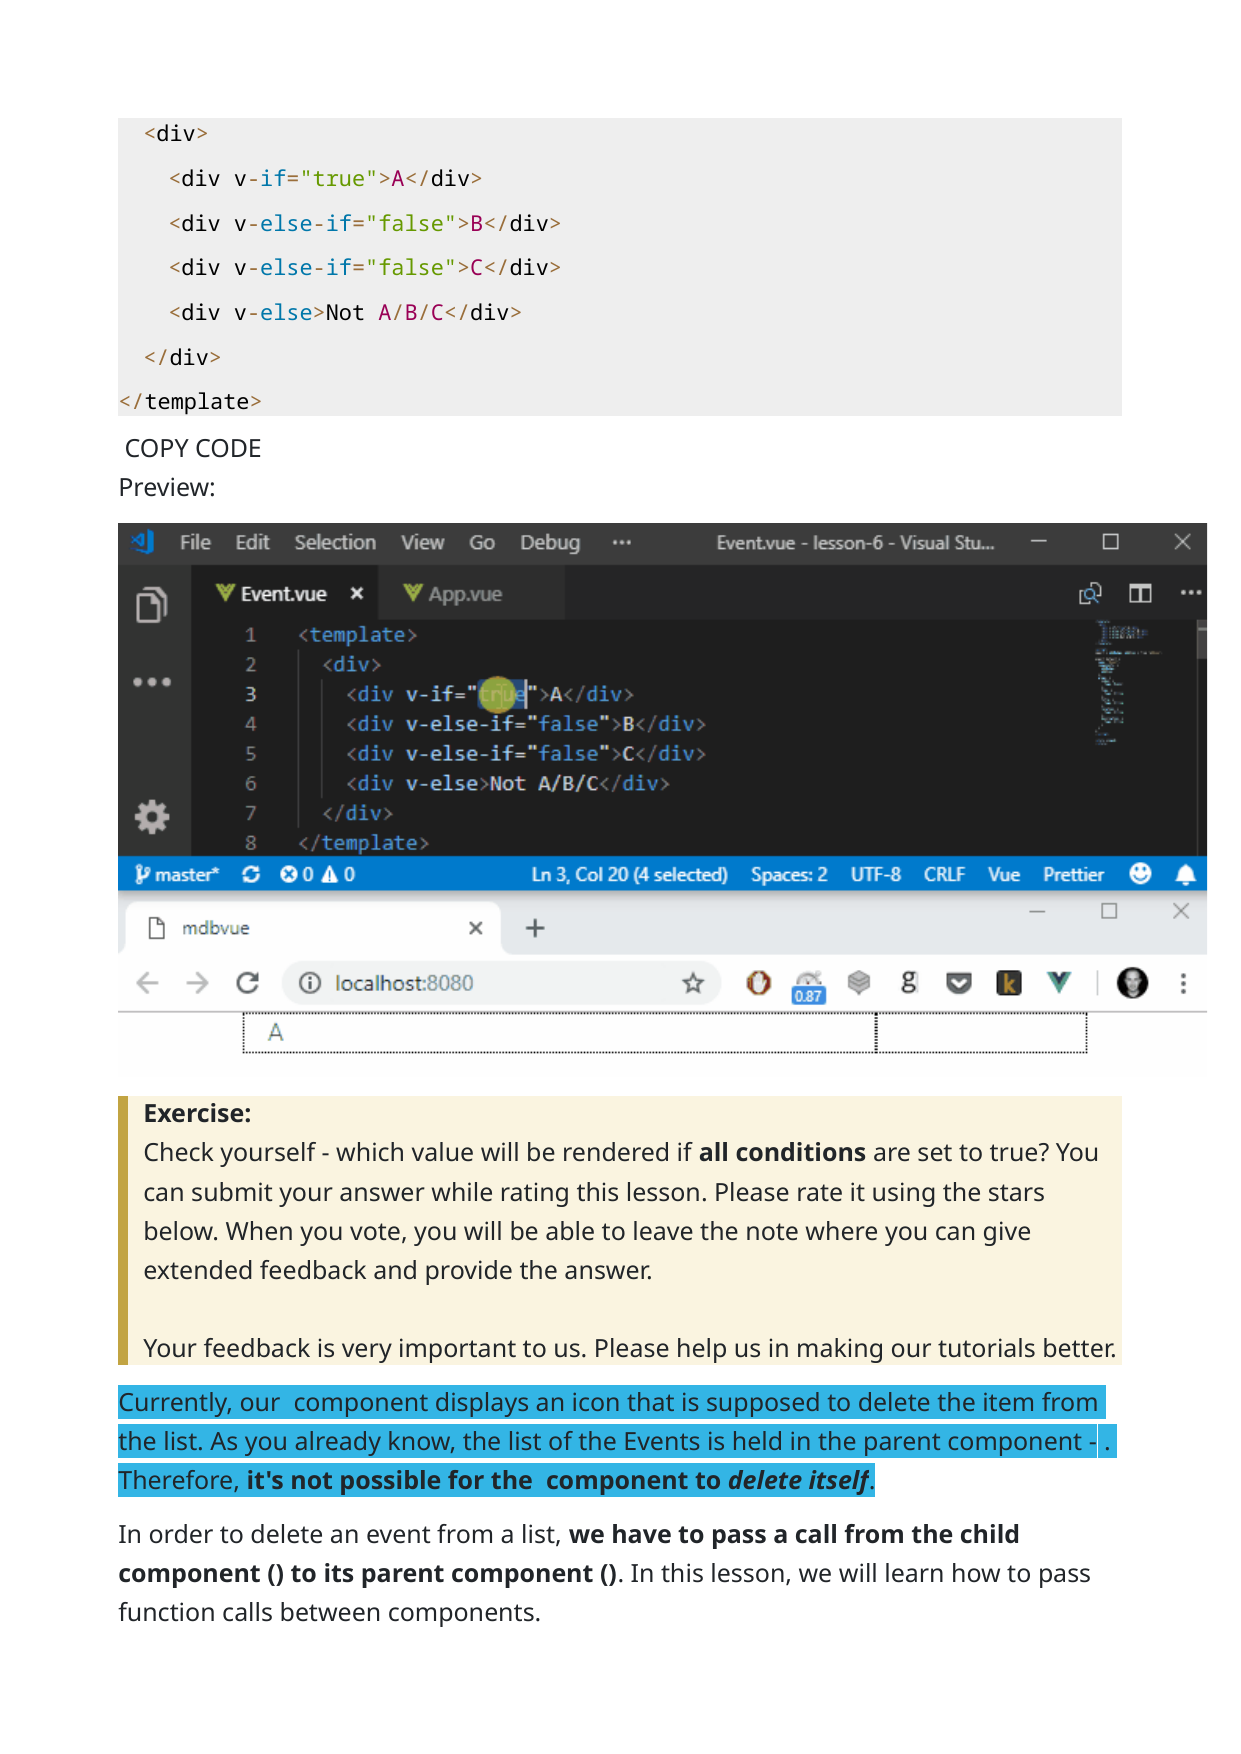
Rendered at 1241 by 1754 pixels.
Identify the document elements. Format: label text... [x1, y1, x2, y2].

text Currently, our component displays an icon that is supposed to delete the item from the list. As you already know, the list of the Events is held in the parent component - . Therefore, it's not possible for the component to delete itself. [118, 1384, 1122, 1497]
text <div> [118, 118, 1122, 148]
picture [118, 523, 1208, 1077]
text Exercise: Check yourself - which value will be rendered if all conditions are set to true? You can submit your answer while rating this lesson. Please rate it using the stars below. When you vote, you will be able to leave the note where you can give extended feedback and provide the answer. Your feedback is very important to us. Please help us in making our tutorials better. [128, 1096, 1122, 1365]
text </template> [118, 386, 1122, 416]
text </div> [118, 342, 1122, 371]
text Preview: [118, 470, 1122, 504]
text COPY CODE [118, 431, 1122, 465]
text <div v-else>Not A/B/C</div> [118, 297, 1122, 327]
text <div v-if="true">A</div> [118, 163, 1122, 193]
text <div v-else-if="false">C</div> [118, 252, 1122, 282]
text In order to delete an event from a list, we have to pass a call from the child component () to its parent component (). In this lesson, we will learn how to pass function calls between components. [118, 1517, 1122, 1629]
text <div v-else-if="false">B</div> [118, 207, 1122, 237]
